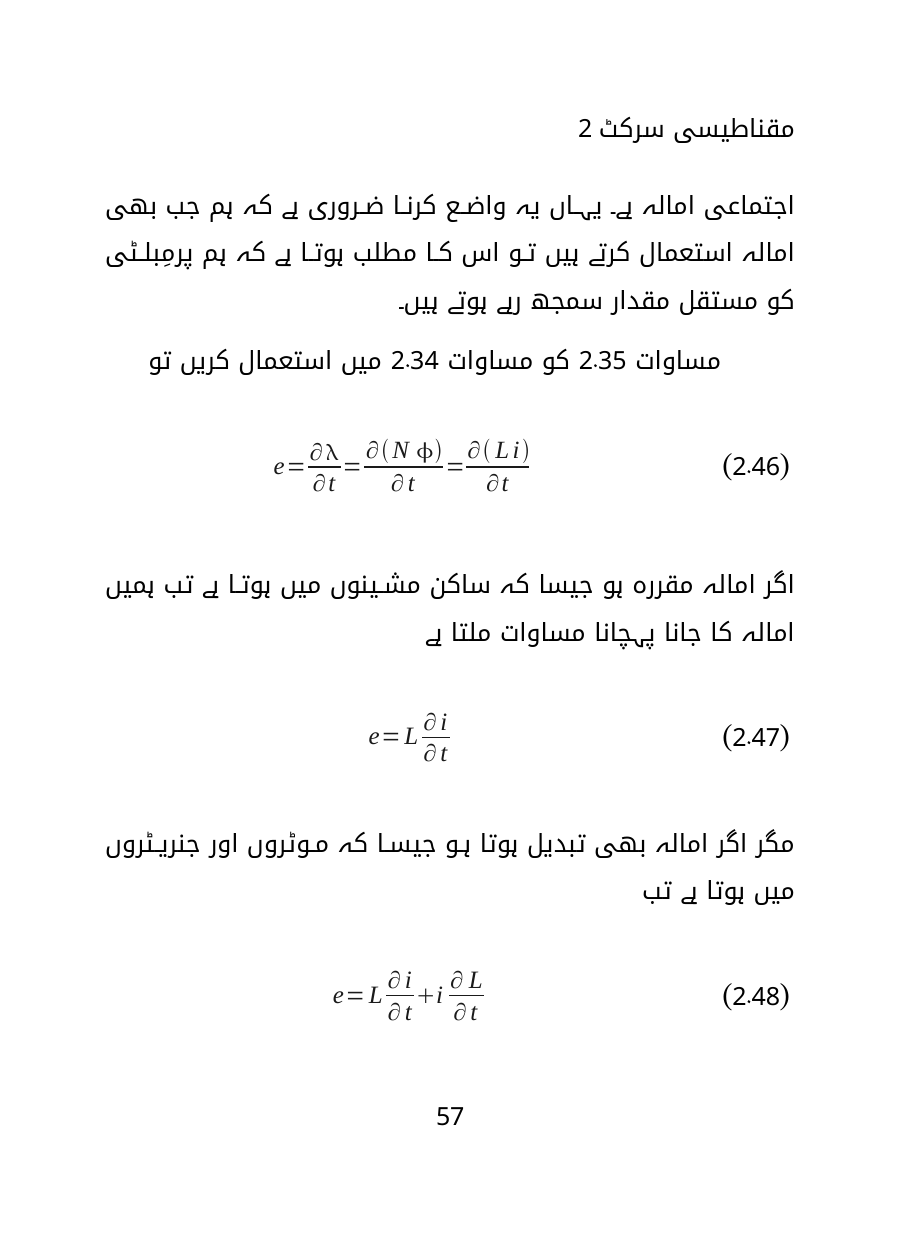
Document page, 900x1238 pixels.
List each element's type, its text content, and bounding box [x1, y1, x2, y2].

table_header (2.47) [706, 703, 795, 786]
text لچھا نمبر-2 کا ذاتی امالہ اور ان کا اجتماعی امالہ ہے۔ یہاں یہ واضع کرنا ضروری ہے کہ ہم جب بھی امالہ استعمال کرتے ہیں تو اس کا مطلب ہوتا ہے کہ ہم پرمِبلٹی کو مستقل مقدار سمجھ رہے ہوتے ہیں۔ [105, 182, 795, 324]
table_header [105, 703, 706, 786]
text اگر امالہ مقررہ ہو جیسا کہ ساکن مشینوں میں ہوتا ہے تب ہمیں امالہ کا جانا پہچانا مساوات ملتا ہے [105, 562, 795, 656]
table_header (2.46) [691, 431, 795, 515]
text مگر اگر امالہ بھی تبدیل ہوتا ہو جیسا کہ موٹروں اور جنریٹروں میں ہوتا ہے تب [105, 820, 795, 915]
text مساوات 2.35 کو مساوات 2.34 میں استعمال کریں تو [105, 337, 795, 384]
table_header [105, 961, 704, 1044]
table_header [105, 431, 691, 515]
table_header (2.48) [705, 961, 795, 1044]
